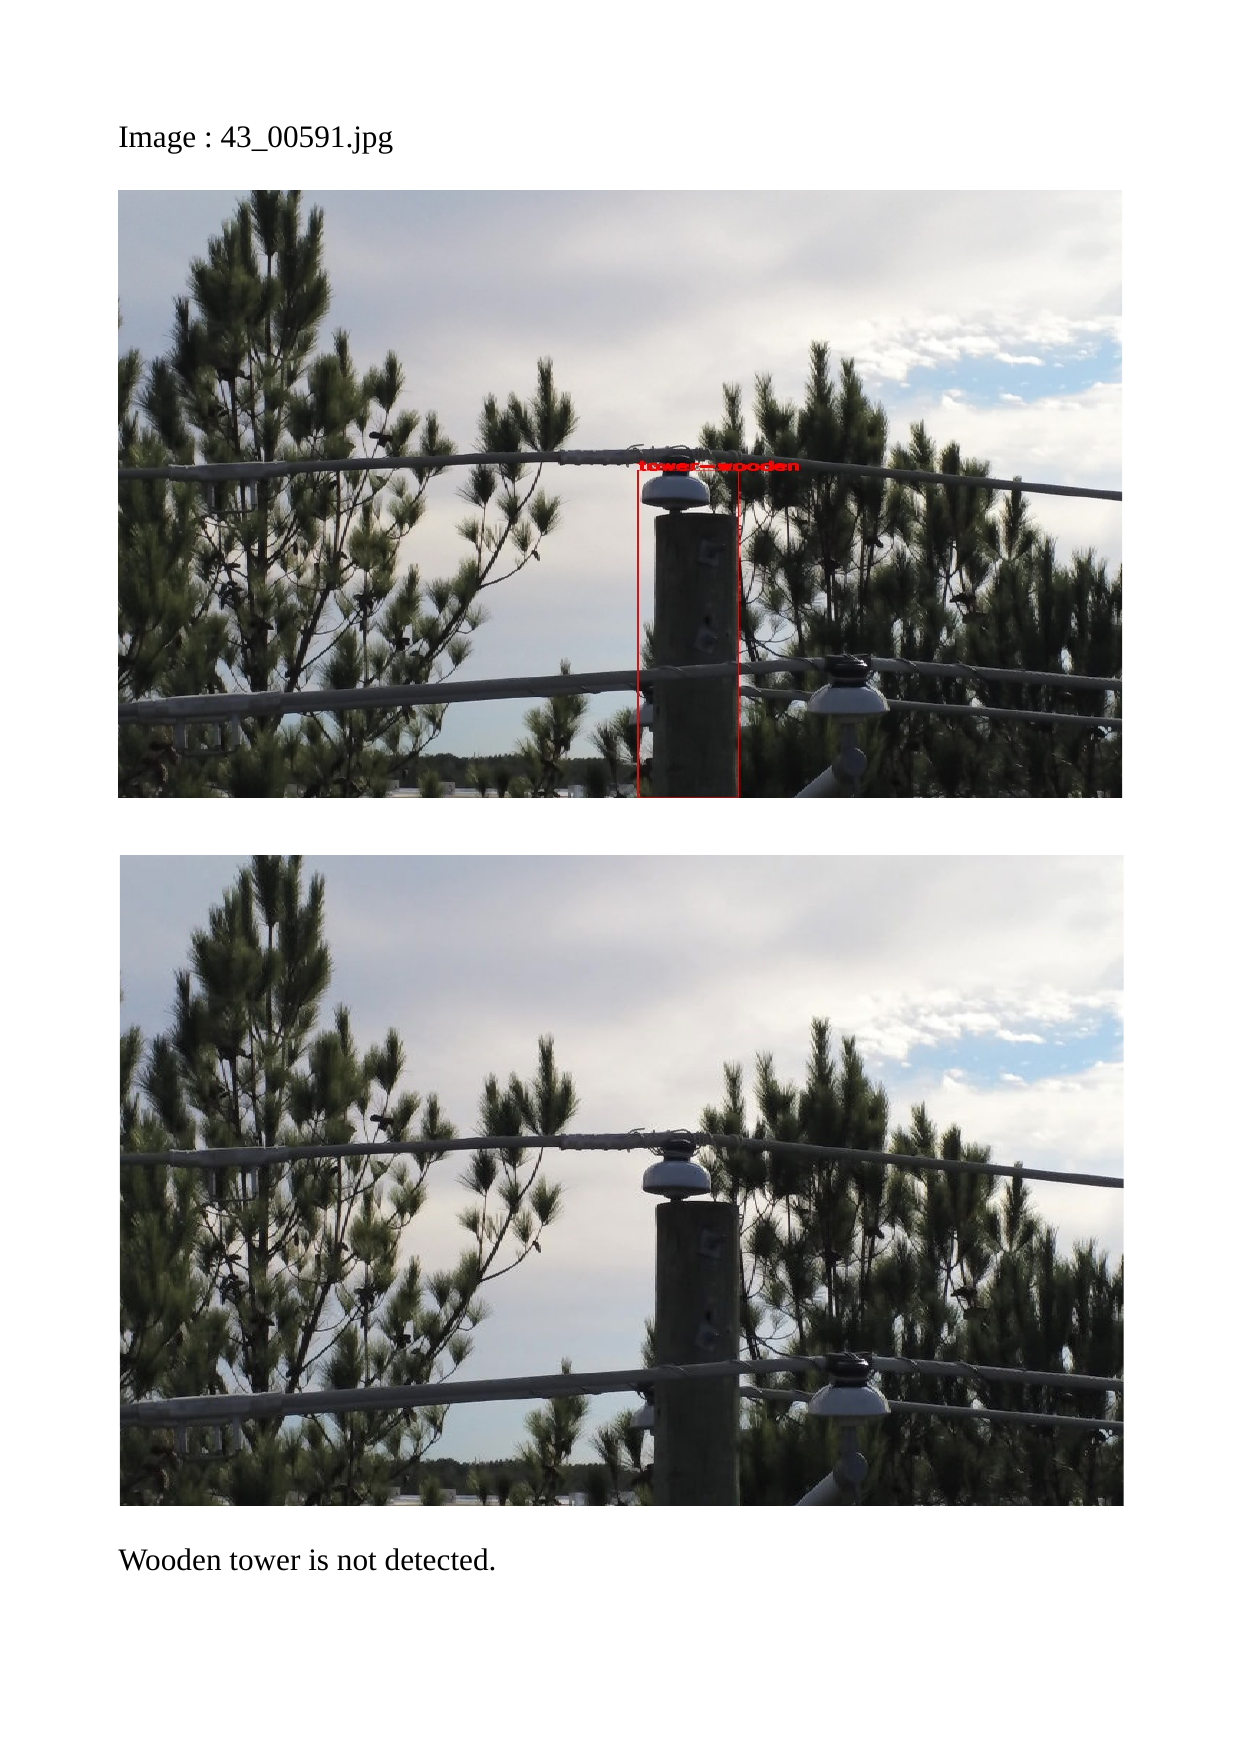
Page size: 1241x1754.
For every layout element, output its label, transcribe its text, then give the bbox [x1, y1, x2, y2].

text Image : 43_00591.jpg [118, 118, 1122, 154]
text Wooden tower is not detected. [118, 1541, 1122, 1577]
picture [118, 190, 1123, 798]
picture [119, 855, 1124, 1506]
